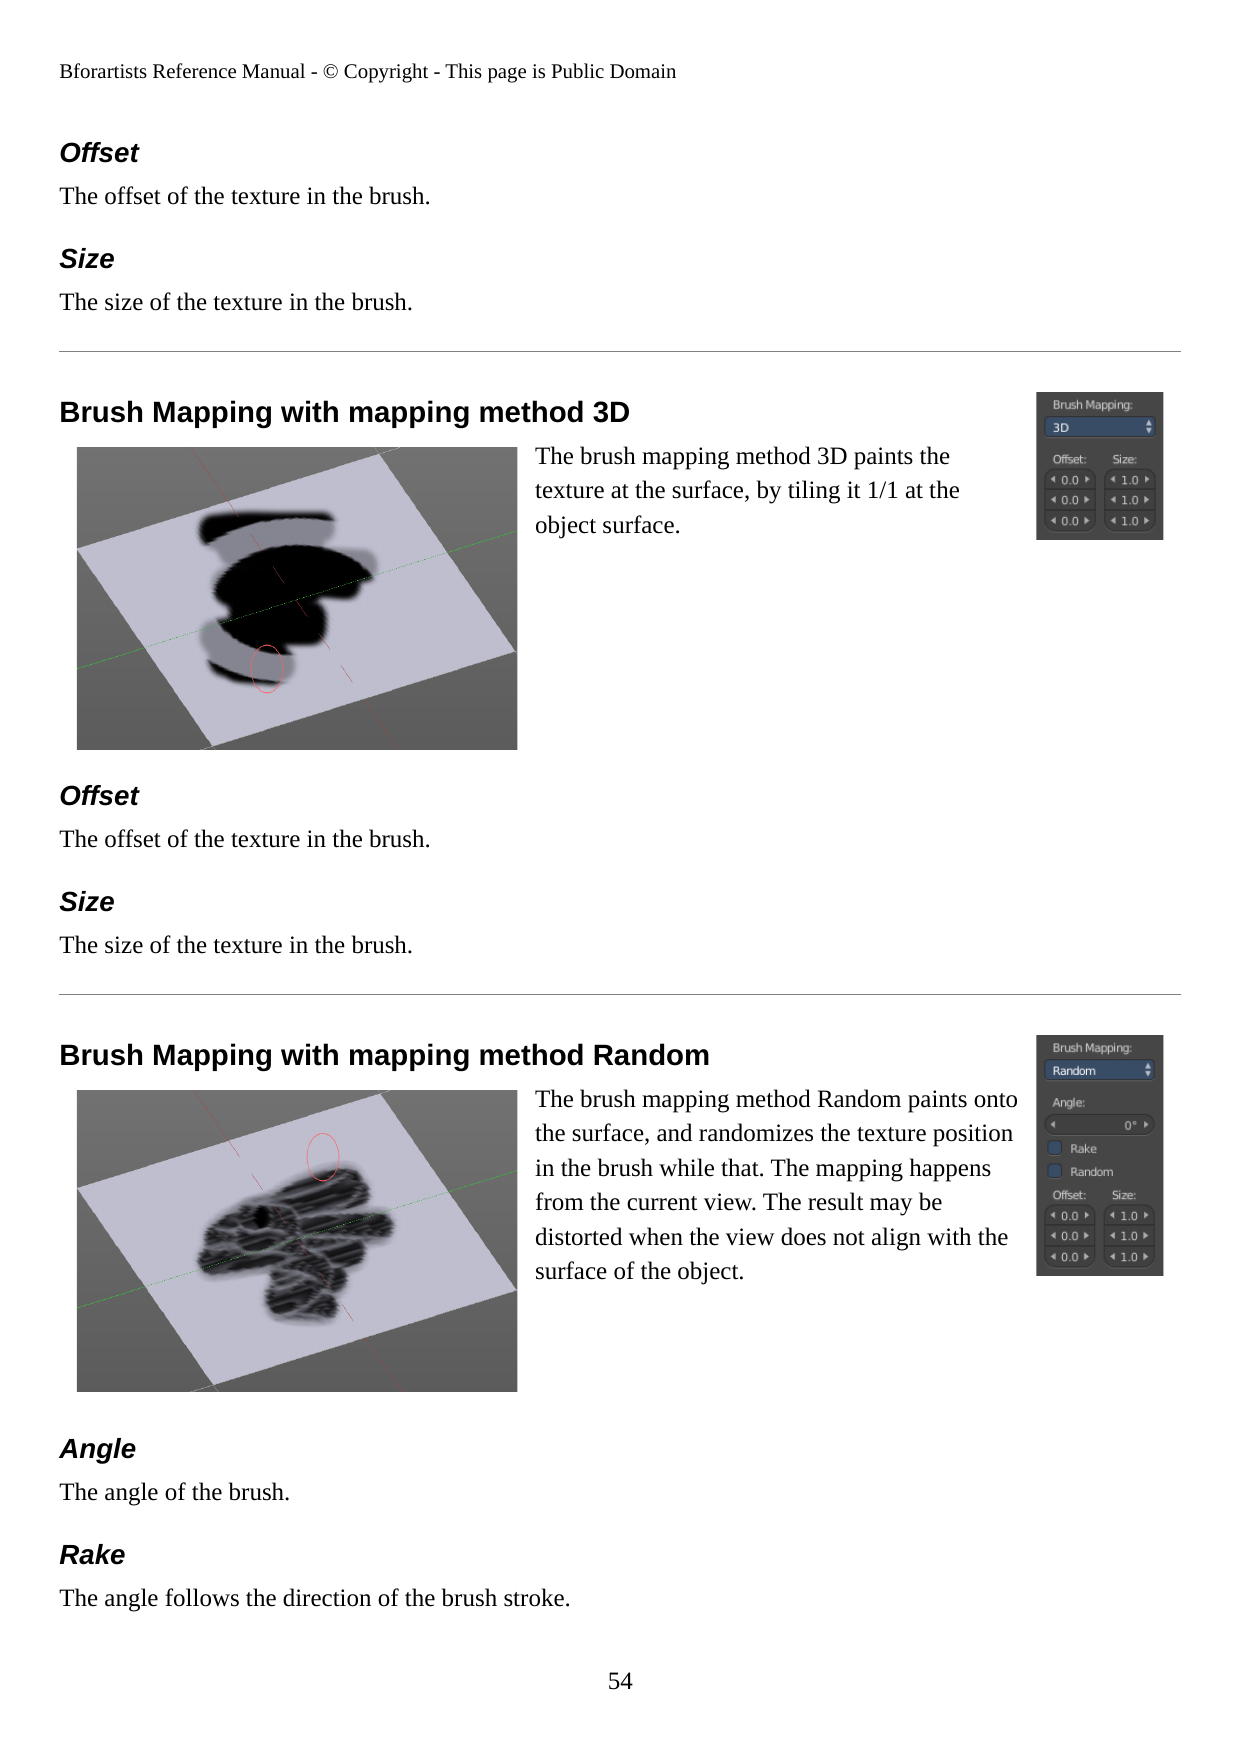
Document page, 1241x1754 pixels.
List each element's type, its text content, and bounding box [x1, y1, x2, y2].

text The angle follows the direction of the brush stroke. [59, 1583, 1181, 1611]
picture [76, 1090, 518, 1392]
text The brush mapping method Random paints onto the surface, and randomizes the texture position in the brush while that. The mapping happens from the current view. The result may be distorted when the view does not align with the surface of the object. [59, 1084, 1181, 1285]
text The offset of the texture in the brush. [59, 181, 1181, 210]
subtitle Size [59, 886, 1181, 917]
text The offset of the texture in the brush. [59, 824, 1181, 853]
subtitle Brush Mapping with mapping method Random [59, 1038, 1036, 1071]
subtitle Size [59, 243, 1181, 274]
subtitle Rake [59, 1538, 1181, 1570]
text The angle of the brush. [59, 1477, 1181, 1505]
text The brush mapping method 3D paints the texture at the surface, by tiling it 1/1 at the object surface. [59, 441, 1036, 539]
subtitle Offset [59, 137, 1181, 168]
picture [1036, 1035, 1164, 1276]
text The size of the texture in the brush. [59, 287, 1181, 316]
picture [76, 447, 518, 750]
subtitle Brush Mapping with mapping method 3D [59, 395, 1036, 428]
subtitle Offset [59, 779, 1181, 811]
subtitle Angle [59, 1432, 1181, 1464]
text The size of the texture in the brush. [59, 930, 1181, 959]
picture [1036, 392, 1164, 540]
